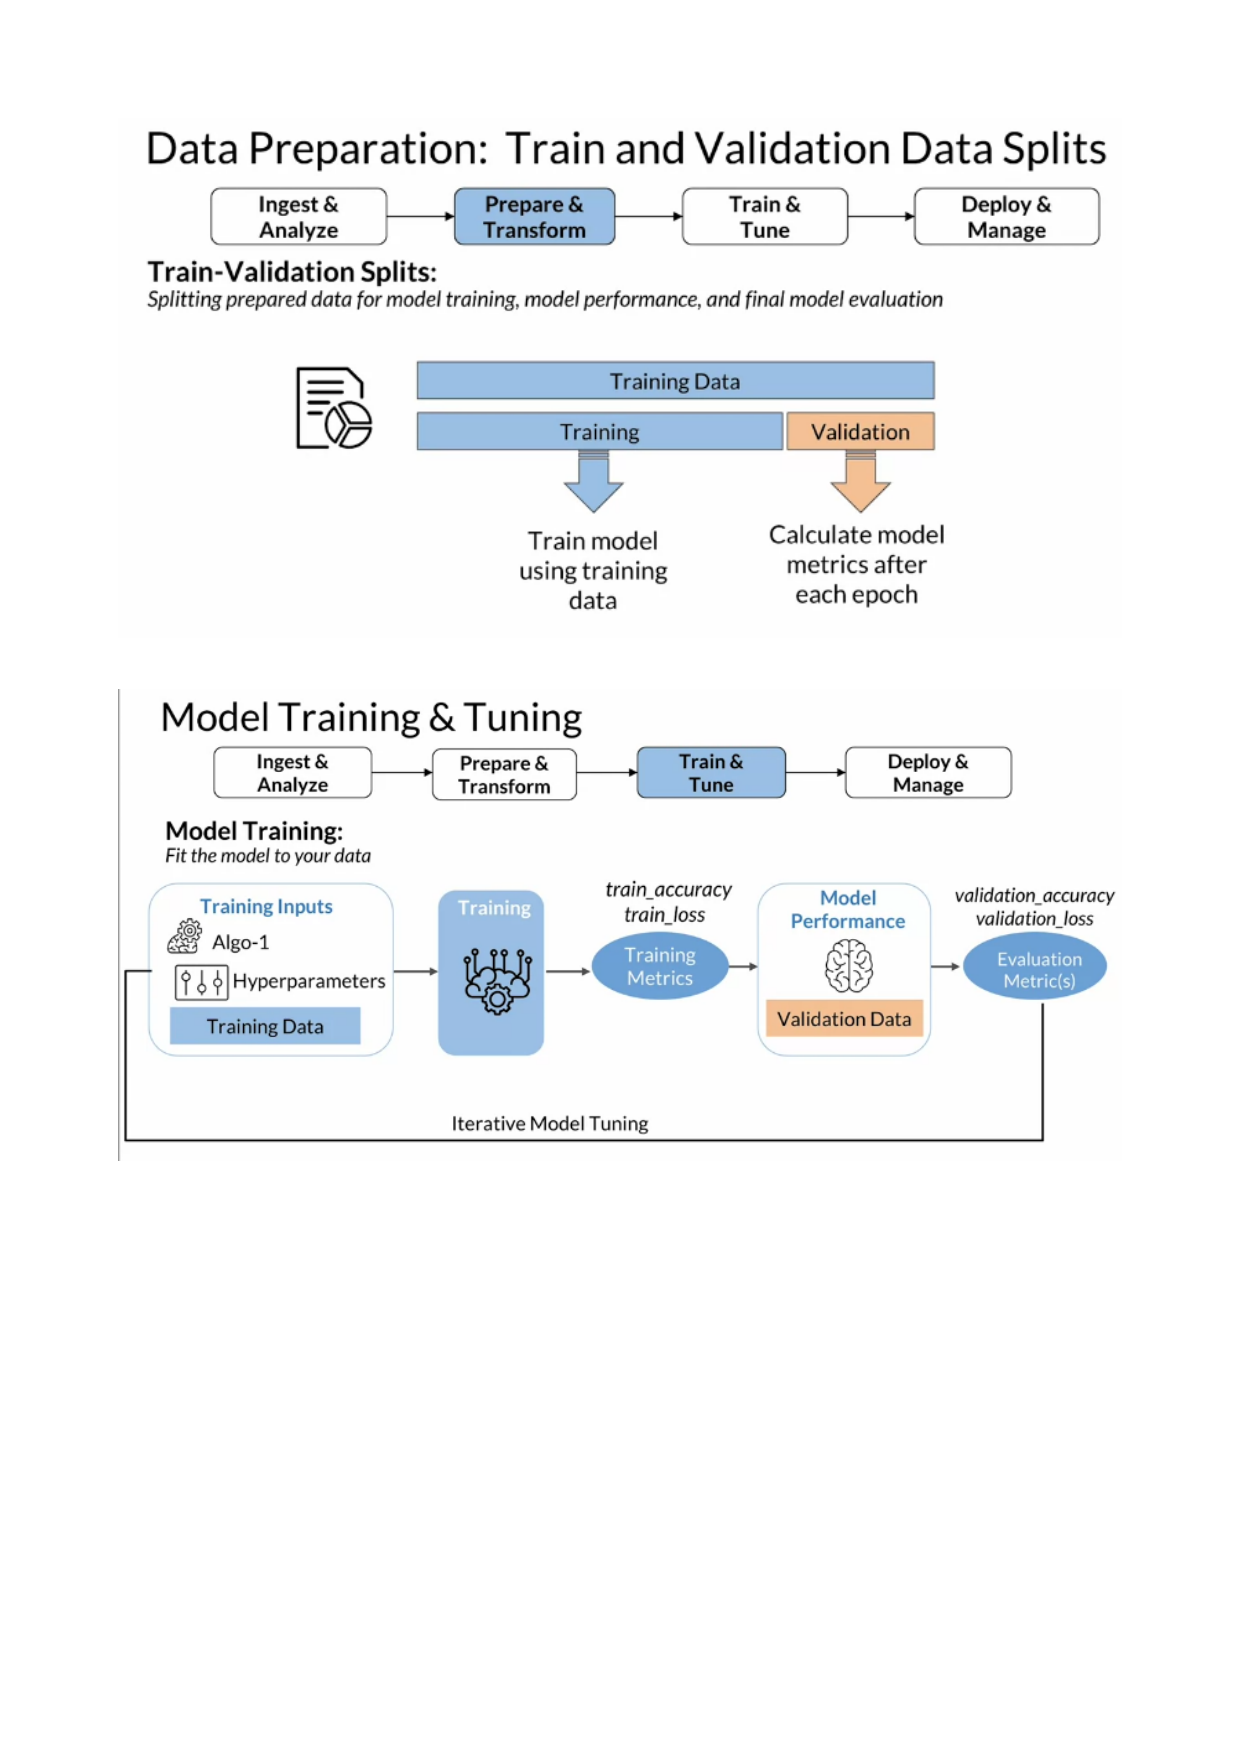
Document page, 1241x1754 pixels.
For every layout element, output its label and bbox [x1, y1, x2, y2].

picture [118, 118, 1123, 638]
picture [118, 689, 1123, 1161]
